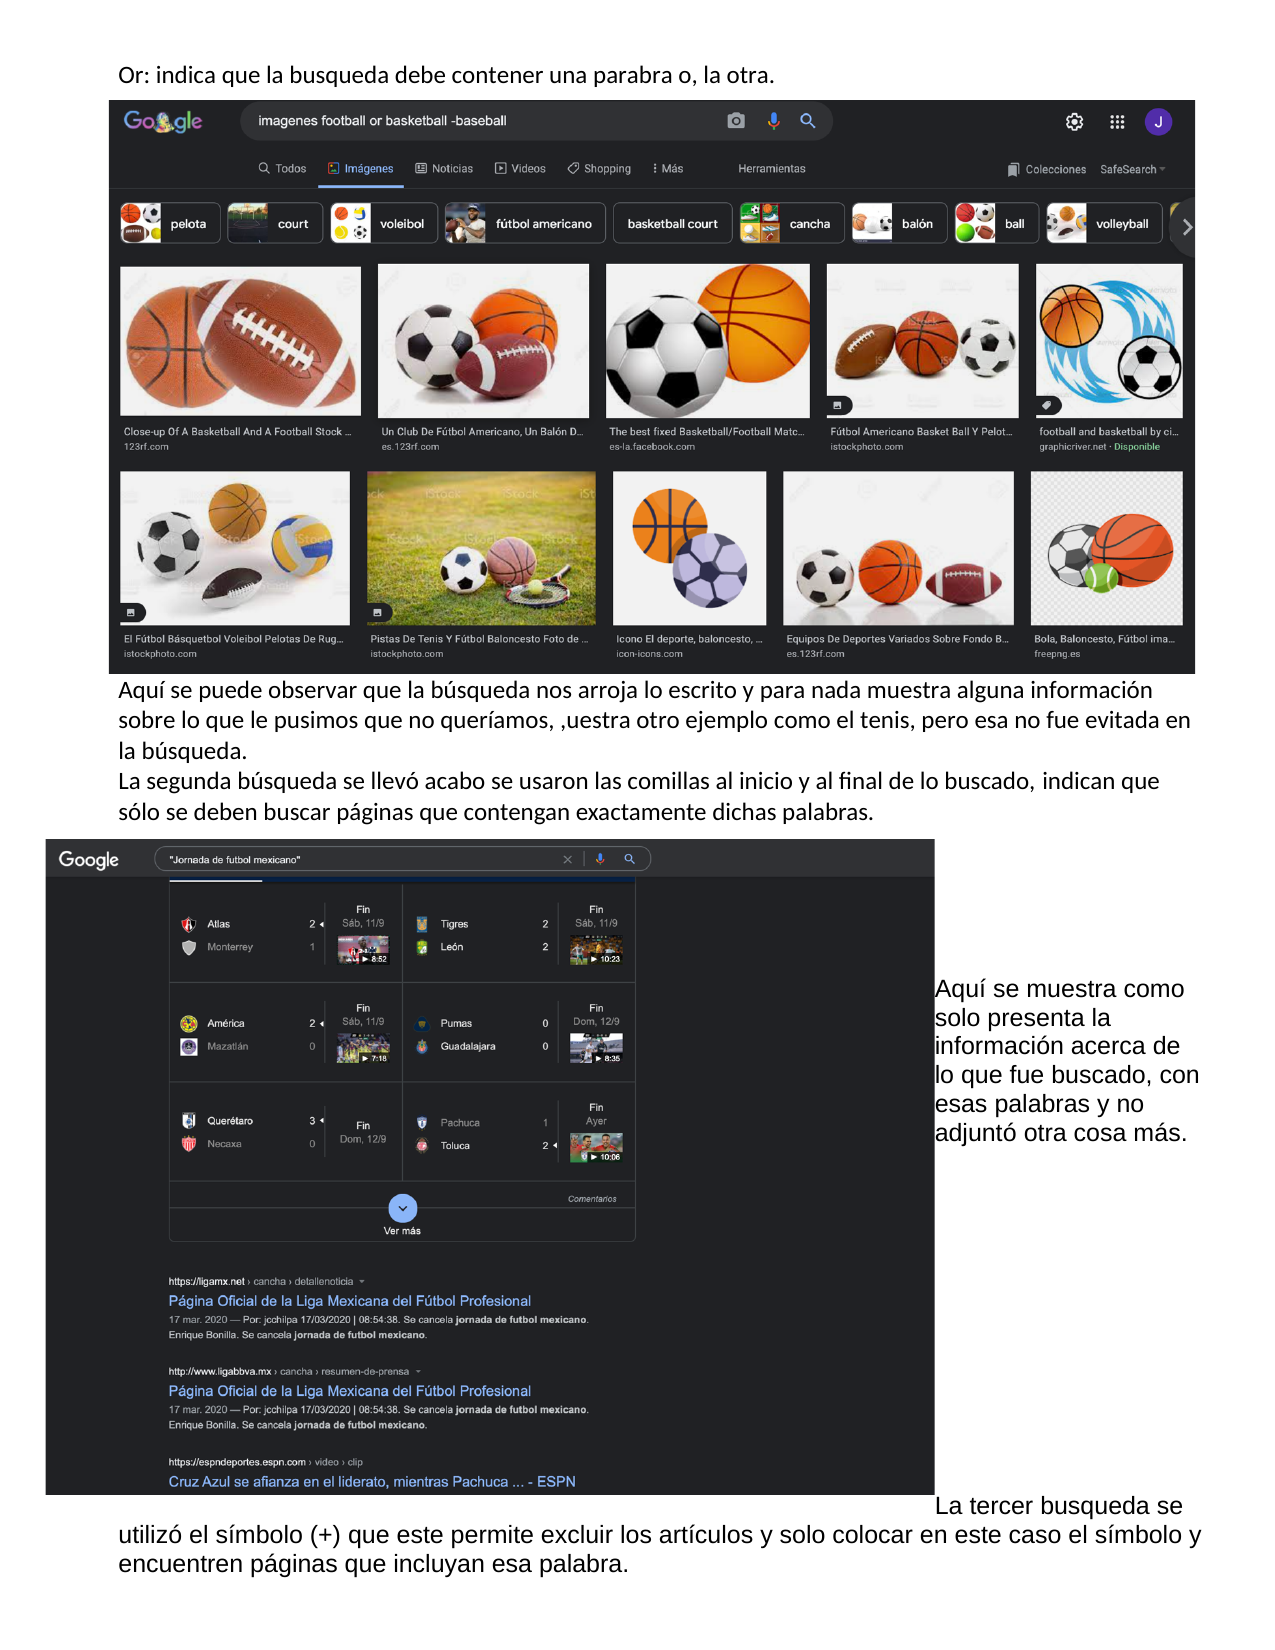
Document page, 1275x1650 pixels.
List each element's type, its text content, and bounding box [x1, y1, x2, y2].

text La tercer busqueda se utilizó el símbolo (+) que este permite excluir los artículos y solo colocar en este caso el símbolo y encuentren páginas que incluyan esa palabra. [118, 1491, 1205, 1578]
text La segunda búsqueda se llevó acabo se usaron las comillas al inicio y al final de lo buscado, indican que sólo se deben buscar páginas que contengan exactamente dichas palabras. [118, 766, 1205, 827]
text Or: indica que la busqueda debe contener una parabra o, la otra. [118, 59, 1205, 90]
text Aquí se muestra como solo presenta la información acerca de lo que fue buscado, con esas palabras y no adjuntó otra cosa más. [935, 974, 1205, 1146]
text Aquí se puede observar que la búsqueda nos arroja lo escrito y para nada muestra alguna información sobre lo que le pusimos que no queríamos, ,uestra otro ejemplo como el tenis, pero esa no fue evitada en la búsqueda. [118, 90, 1205, 766]
